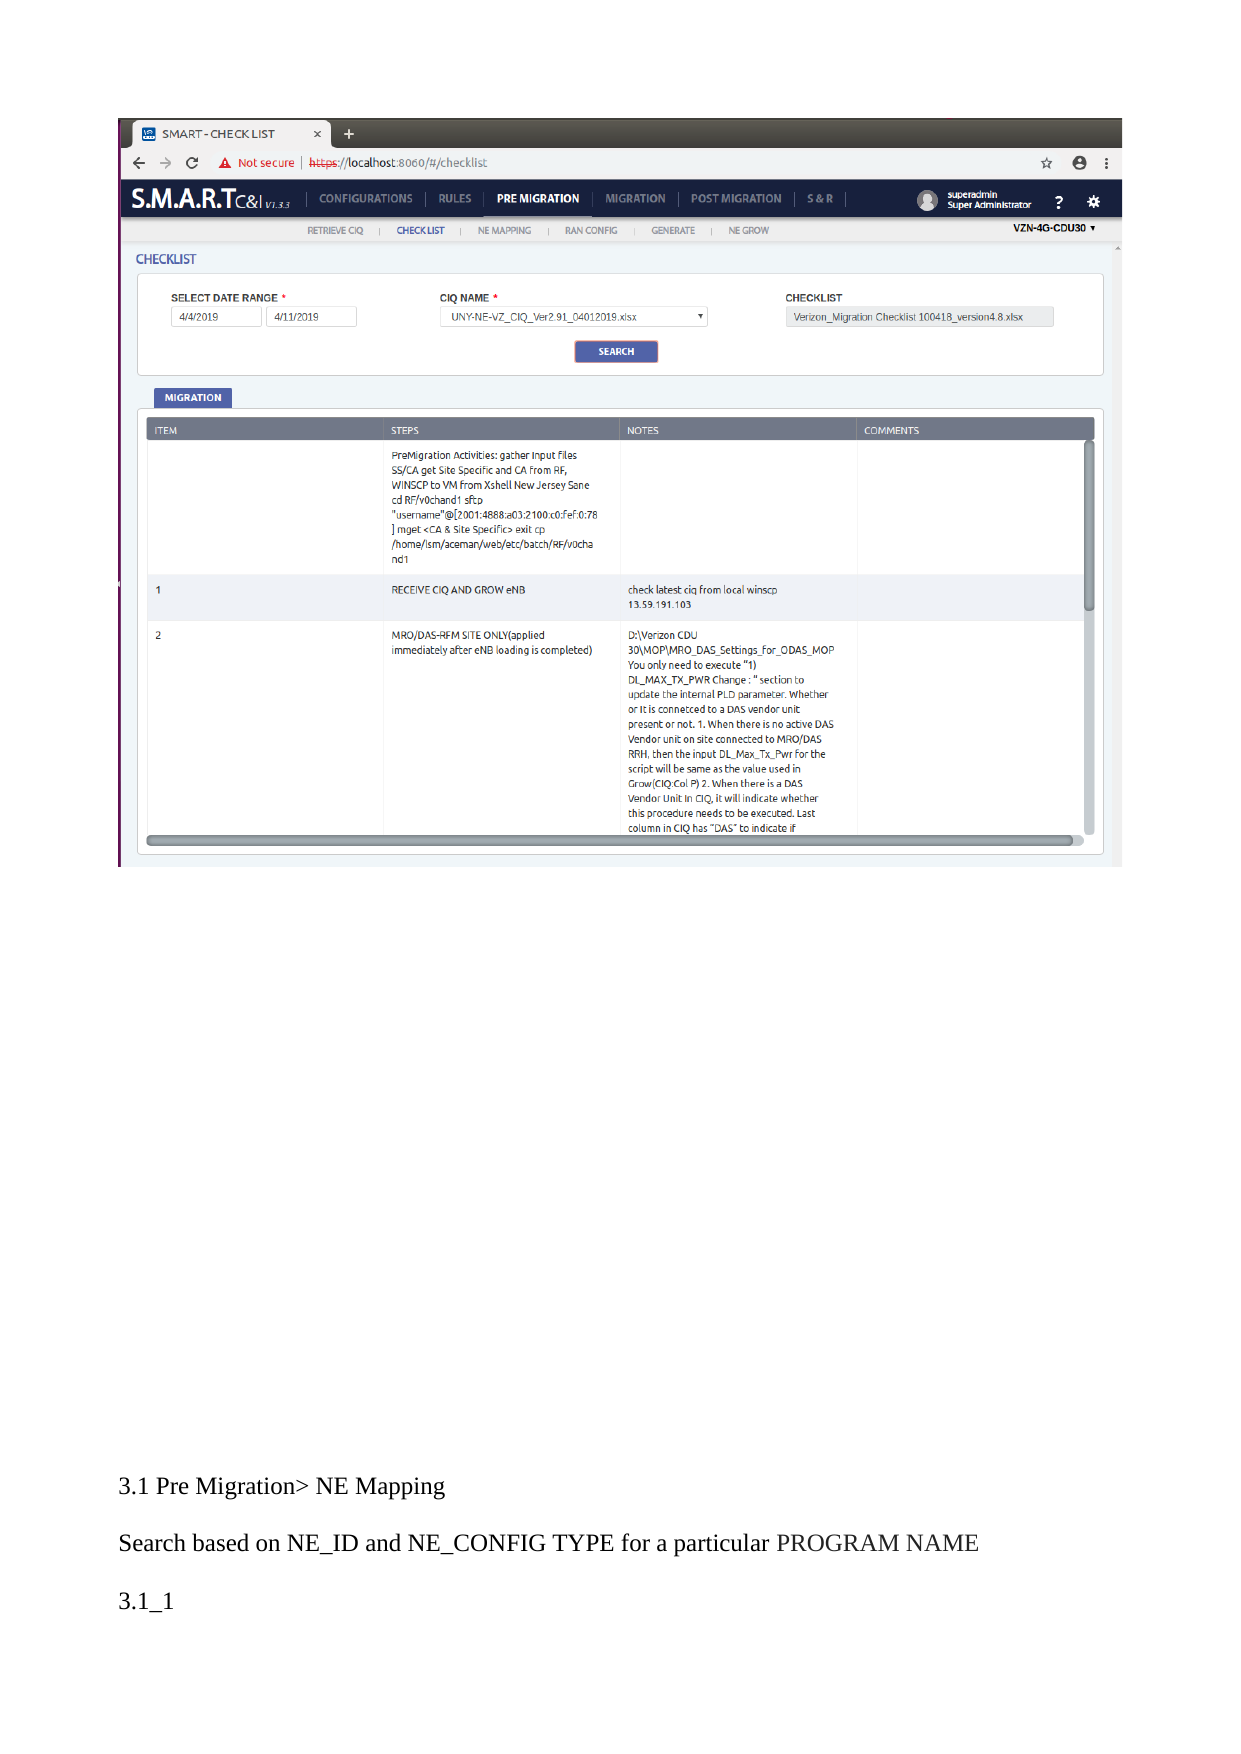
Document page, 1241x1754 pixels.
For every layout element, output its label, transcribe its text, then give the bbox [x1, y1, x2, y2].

picture [118, 118, 1123, 867]
text 3.1_1 [118, 1586, 1122, 1614]
text 3.1 Pre Migration> NE Mapping [118, 1471, 1122, 1499]
text Search based on NE_ID and NE_CONFIG TYPE for a particular PROGRAM NAME [118, 1528, 1122, 1557]
